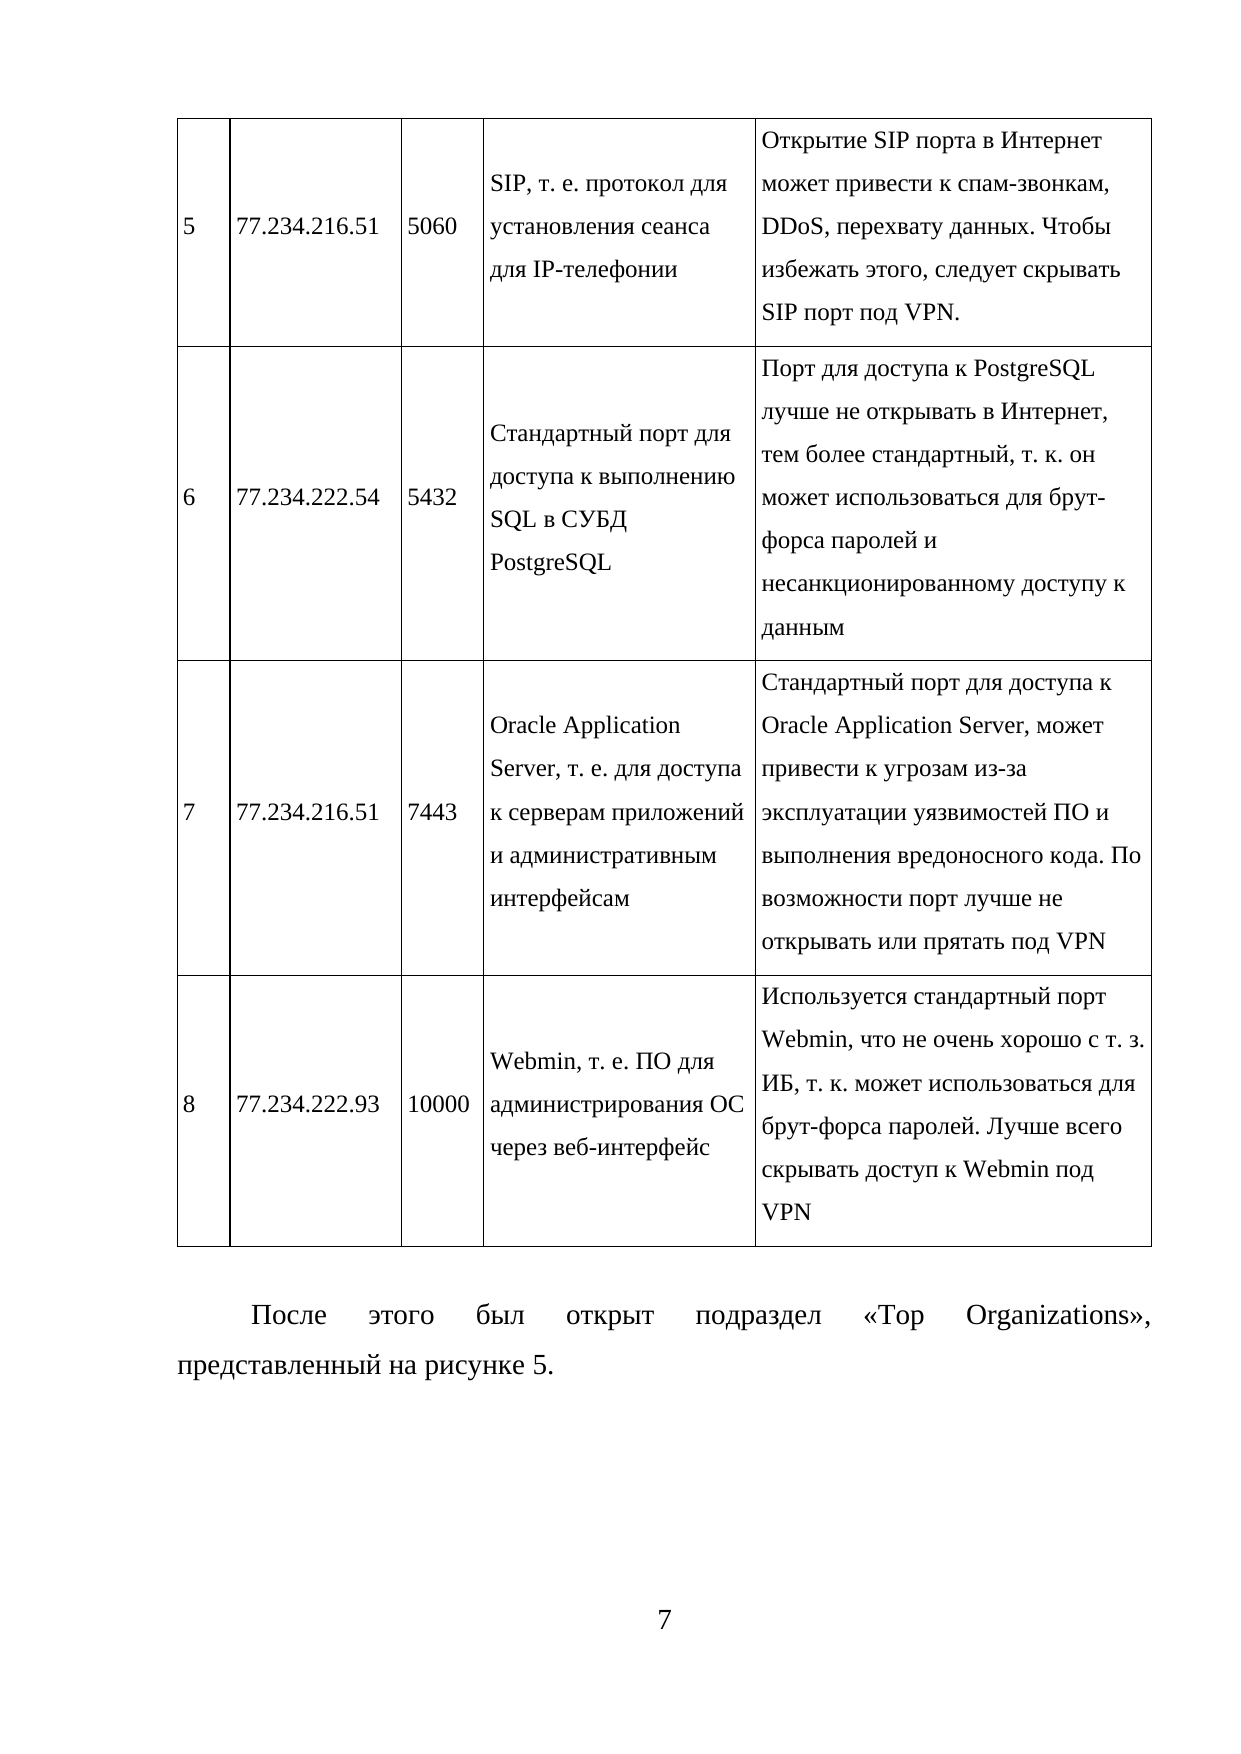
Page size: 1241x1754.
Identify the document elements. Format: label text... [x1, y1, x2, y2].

table_cell 77.234.216.51 [231, 661, 401, 975]
table_cell 7443 [402, 661, 483, 975]
table_cell Используется стандартный порт Webmin, что не очень хорошо с т. з. ИБ, т. к. может использоваться для брут-форса паролей. Лучше всего скрывать доступ к Webmin под VPN [756, 976, 1151, 1246]
table_cell Стандартный порт для доступа к Oracle Application Server, может привести к угрозам из-за эксплуатации уязвимостей ПО и выполнения вредоносного кода. По возможности порт лучше не открывать или прятать под VPN [756, 661, 1151, 975]
table_cell 8 [178, 976, 229, 1246]
text После этого был открыт подраздел «Top Organizations», представленный на рисунке 5. [177, 1297, 1152, 1381]
table_cell 10000 [402, 976, 483, 1246]
table_cell Oracle Application Server, т. е. для доступа к серверам приложений и административным интерфейсам [484, 661, 755, 975]
table_cell 77.234.222.93 [231, 976, 401, 1246]
table_cell 5432 [402, 347, 483, 660]
table_cell Стандартный порт для доступа к выполнению SQL в СУБД PostgreSQL [484, 347, 755, 660]
table_cell 7 [178, 661, 229, 975]
table_cell Порт для доступа к PostgreSQL лучше не открывать в Интернет, тем более стандартный, т. к. он может использоваться для брут-форса паролей и несанкционированному доступу к данным [756, 347, 1151, 660]
table_cell Webmin, т. е. ПО для администрирования ОС через веб-интерфейс [484, 976, 755, 1246]
table_cell 77.234.222.54 [231, 347, 401, 660]
table_cell Открытие SIP порта в Интернет может привести к спам-звонкам, DDoS, перехвату данных. Чтобы избежать этого, следует скрывать SIP порт под VPN. [756, 119, 1151, 346]
table_cell 5 [178, 119, 229, 346]
table_cell SIP, т. е. протокол для установления сеанса для IP-телефонии [484, 119, 755, 346]
table_cell 77.234.216.51 [231, 119, 401, 346]
table_cell 6 [178, 347, 229, 660]
table_cell 5060 [402, 119, 483, 346]
